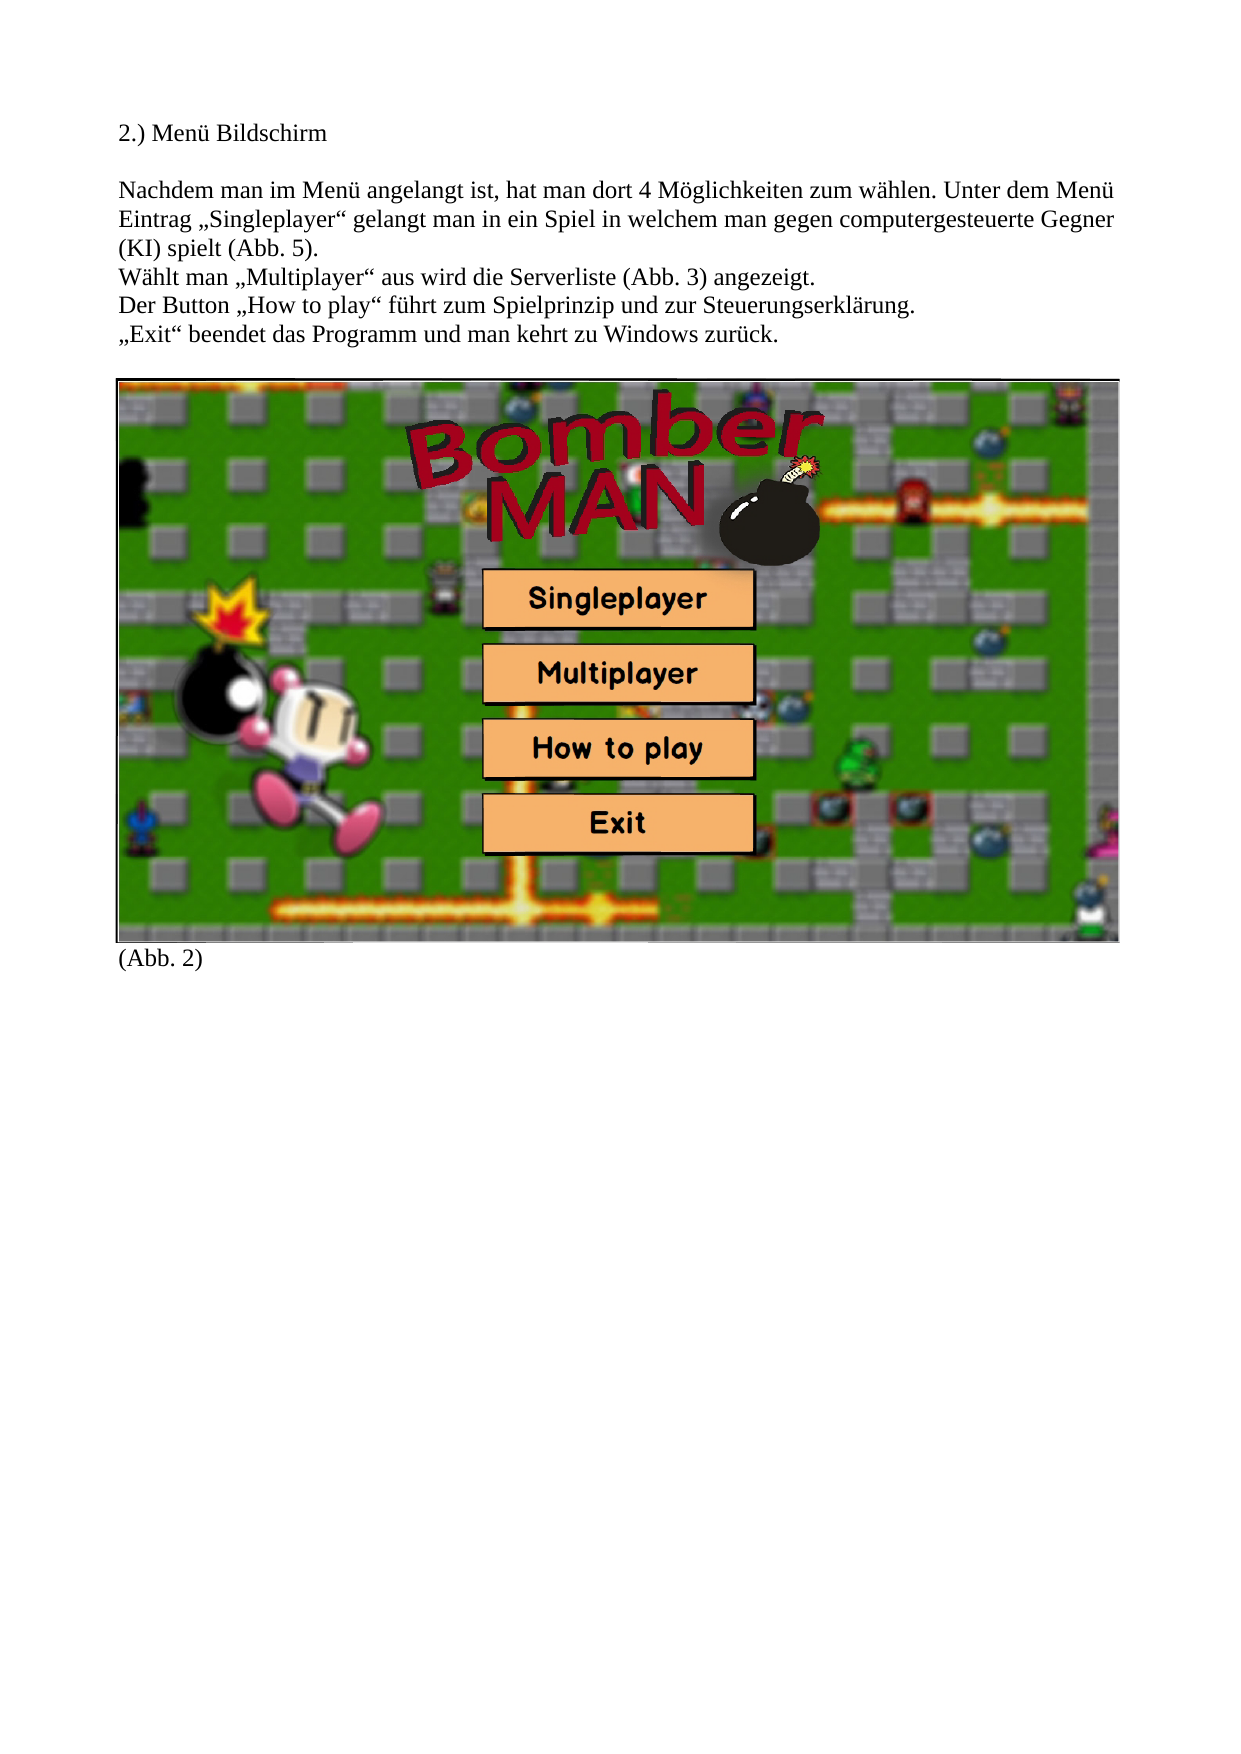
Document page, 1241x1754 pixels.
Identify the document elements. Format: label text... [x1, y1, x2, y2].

text „Exit“ beendet das Programm und man kehrt zu Windows zurück. [118, 319, 1122, 348]
text Nachdem man im Menü angelangt ist, hat man dort 4 Möglichkeiten zum wählen. Unter dem Menü Eintrag „Singleplayer“ gelangt man in ein Spiel in welchem man gegen computergesteuerte Gegner [118, 176, 1122, 233]
text (KI) spielt (Abb. 5). [118, 233, 1122, 262]
text (Abb. 2) [118, 377, 1122, 971]
text Der Button „How to play“ führt zum Spielprinzip und zur Steuerungserklärung. [118, 291, 1122, 319]
text 2.) Menü Bildschirm [118, 118, 1122, 147]
text Wählt man „Multiplayer“ aus wird die Serverliste (Abb. 3) angezeigt. [118, 262, 1122, 291]
